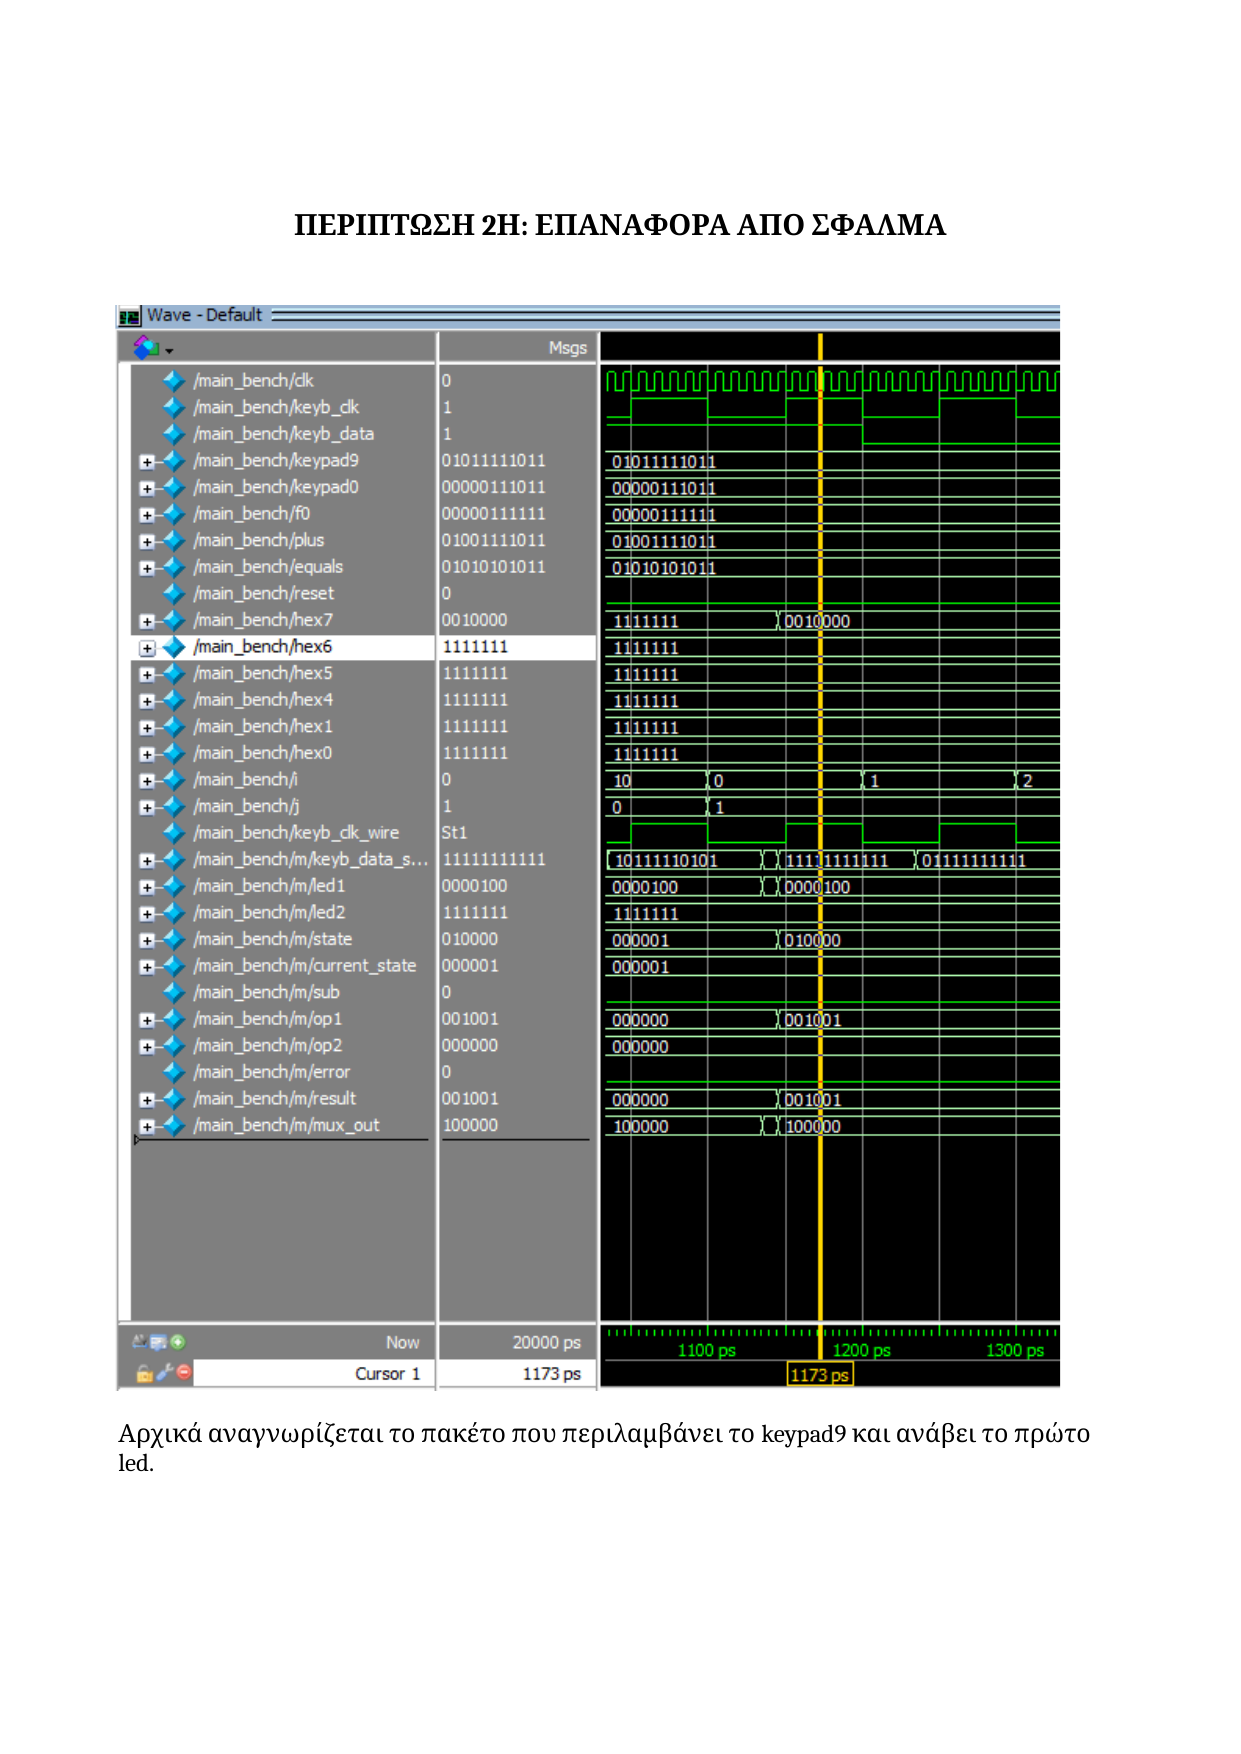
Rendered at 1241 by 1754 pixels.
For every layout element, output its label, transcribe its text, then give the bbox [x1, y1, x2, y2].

text ΠΕΡΙΠΤΩΣΗ 2Η: ΕΠΑΝΑΦΟΡΑ ΑΠΟ ΣΦΑΛΜΑ [118, 209, 1122, 243]
picture [115, 305, 1061, 1391]
text Αρχικά αναγνωρίζεται το πακέτο που περιλαμβάνει το keypad9 και ανάβει το πρώτο led. [118, 1420, 1122, 1477]
